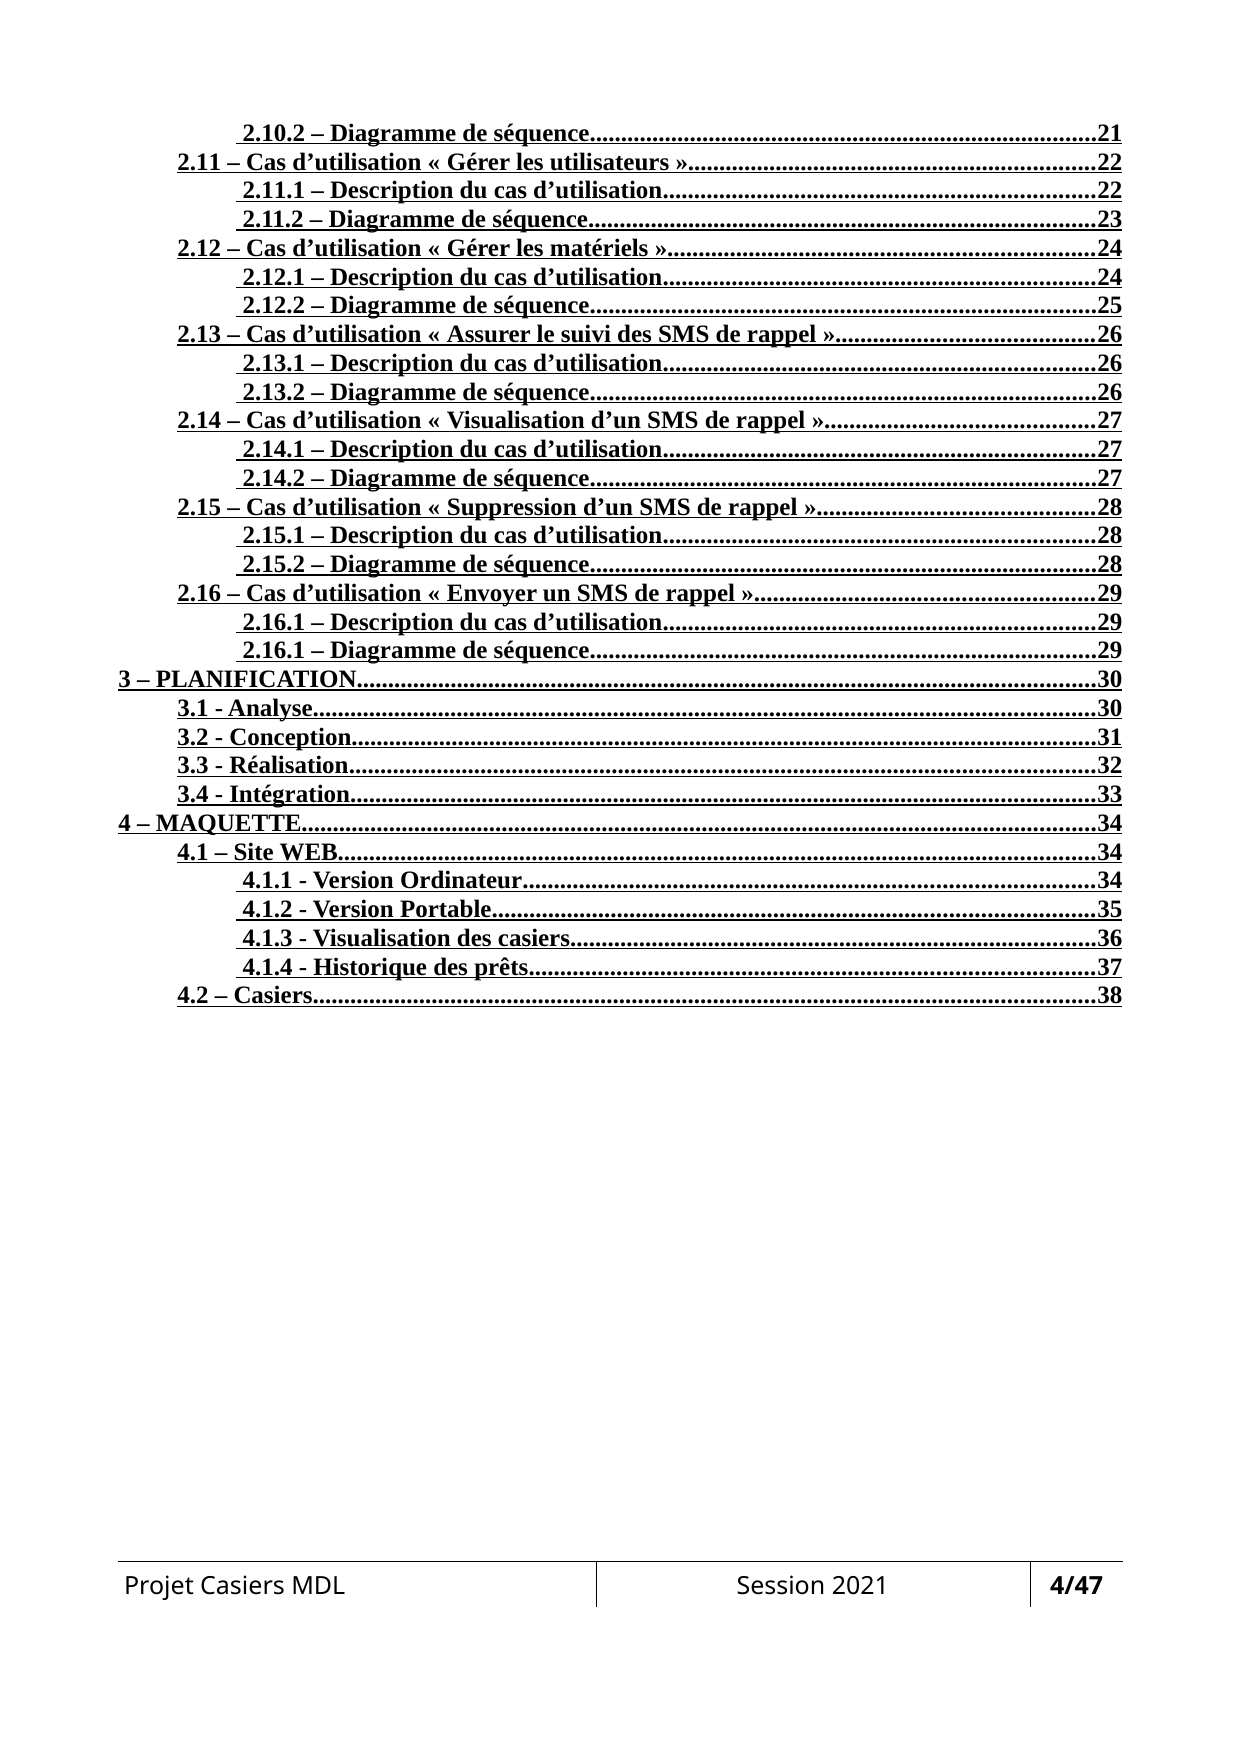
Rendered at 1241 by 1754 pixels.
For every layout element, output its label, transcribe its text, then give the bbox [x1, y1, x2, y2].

text 2.15.2 – Diagramme de séquence 28 [236, 549, 1122, 574]
text 2.12.2 – Diagramme de séquence 25 [236, 291, 1122, 316]
text 4.2 – Casiers 38 [177, 981, 1122, 1006]
text 3.1 - Analyse 30 [177, 693, 1122, 718]
text 2.15.1 – Description du cas d’utilisation 28 [236, 521, 1122, 546]
text 4.1.2 - Version Portable 35 [236, 894, 1122, 919]
text 2.11 – Cas d’utilisation « Gérer les utilisateurs » 22 [177, 147, 1122, 172]
text 2.13.1 – Description du cas d’utilisation 26 [236, 348, 1122, 373]
text 2.12 – Cas d’utilisation « Gérer les matériels » 24 [177, 233, 1122, 258]
text 4.1 – Site WEB 34 [177, 837, 1122, 862]
text 4.1.3 - Visualisation des casiers 36 [236, 923, 1122, 948]
text 2.13.2 – Diagramme de séquence 26 [236, 377, 1122, 402]
text 2.11.1 – Description du cas d’utilisation 22 [236, 176, 1122, 201]
text 2.15 – Cas d’utilisation « Suppression d’un SMS de rappel » 28 [177, 492, 1122, 517]
text 4.1.4 - Historique des prêts 37 [236, 952, 1122, 977]
text 2.10.2 – Diagramme de séquence 21 [236, 118, 1122, 143]
text 3.3 - Réalisation 32 [177, 751, 1122, 776]
text 3 – PLANIFICATION 30 [118, 664, 1122, 689]
text 2.13 – Cas d’utilisation « Assurer le suivi des SMS de rappel » 26 [177, 319, 1122, 344]
text 4.1.1 - Version Ordinateur 34 [236, 866, 1122, 891]
text 3.2 - Conception 31 [177, 722, 1122, 747]
text 2.14 – Cas d’utilisation « Visualisation d’un SMS de rappel » 27 [177, 406, 1122, 431]
text 3.4 - Intégration 33 [177, 779, 1122, 804]
text 2.11.2 – Diagramme de séquence 23 [236, 204, 1122, 229]
text 2.14.1 – Description du cas d’utilisation 27 [236, 434, 1122, 459]
text 2.16.1 – Diagramme de séquence 29 [236, 636, 1122, 661]
text 2.16.1 – Description du cas d’utilisation 29 [236, 607, 1122, 632]
text 2.16 – Cas d’utilisation « Envoyer un SMS de rappel » 29 [177, 578, 1122, 603]
text 4 – MAQUETTE 34 [118, 808, 1122, 833]
text 2.14.2 – Diagramme de séquence 27 [236, 463, 1122, 488]
text 2.12.1 – Description du cas d’utilisation 24 [236, 262, 1122, 287]
